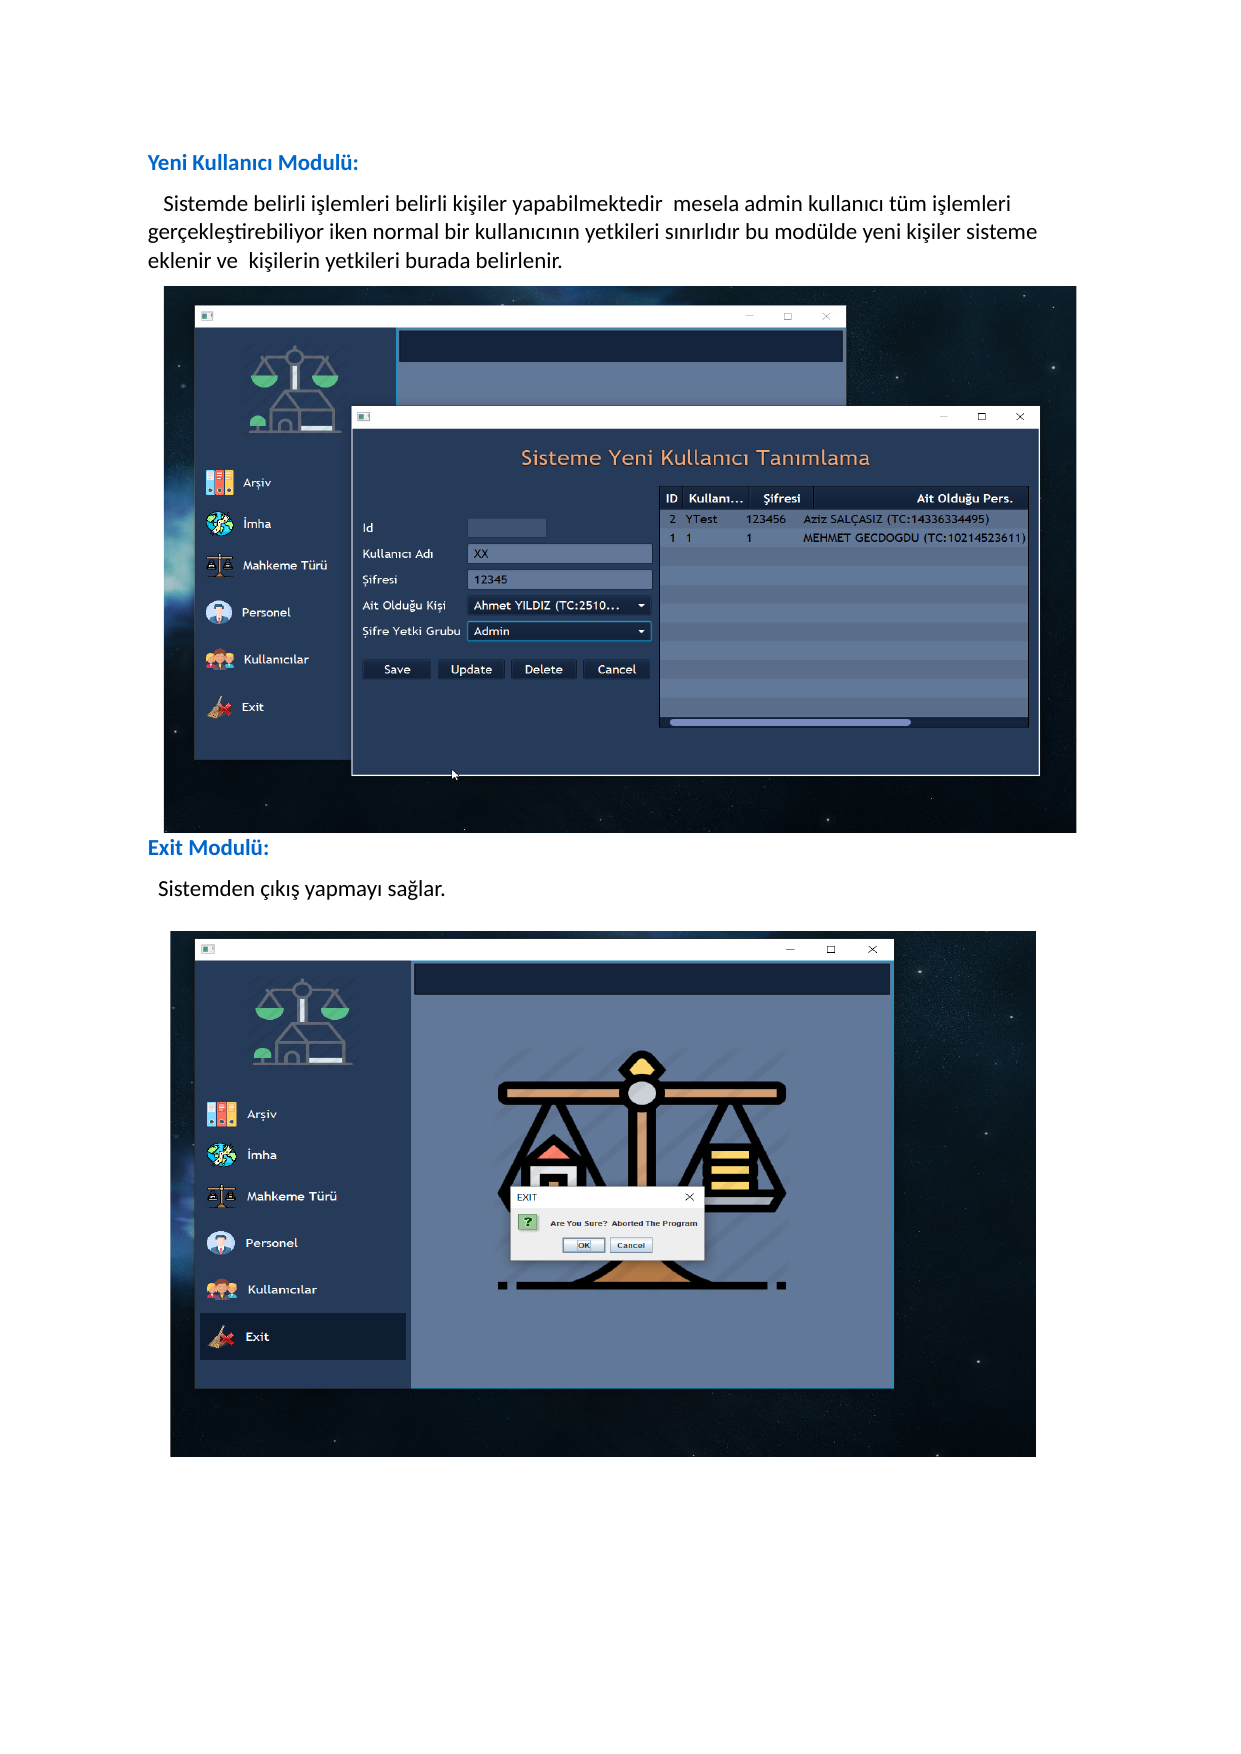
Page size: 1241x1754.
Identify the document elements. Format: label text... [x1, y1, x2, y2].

text Exit Modulü: [148, 287, 1093, 861]
text Yeni Kullanıcı Modulü: [148, 148, 1093, 176]
text Sistemde belirli işlemleri belirli kişiler yapabilmektedir mesela admin kullanıcı tüm işlemleri gerçekleştirebiliyor iken normal bir kullanıcının yetkileri sınırlıdır bu modülde yeni kişiler sisteme eklenir ve kişilerin yetkileri burada belirlenir. [148, 189, 1093, 274]
text Sistemden çıkış yapmayı sağlar. [148, 874, 1093, 902]
